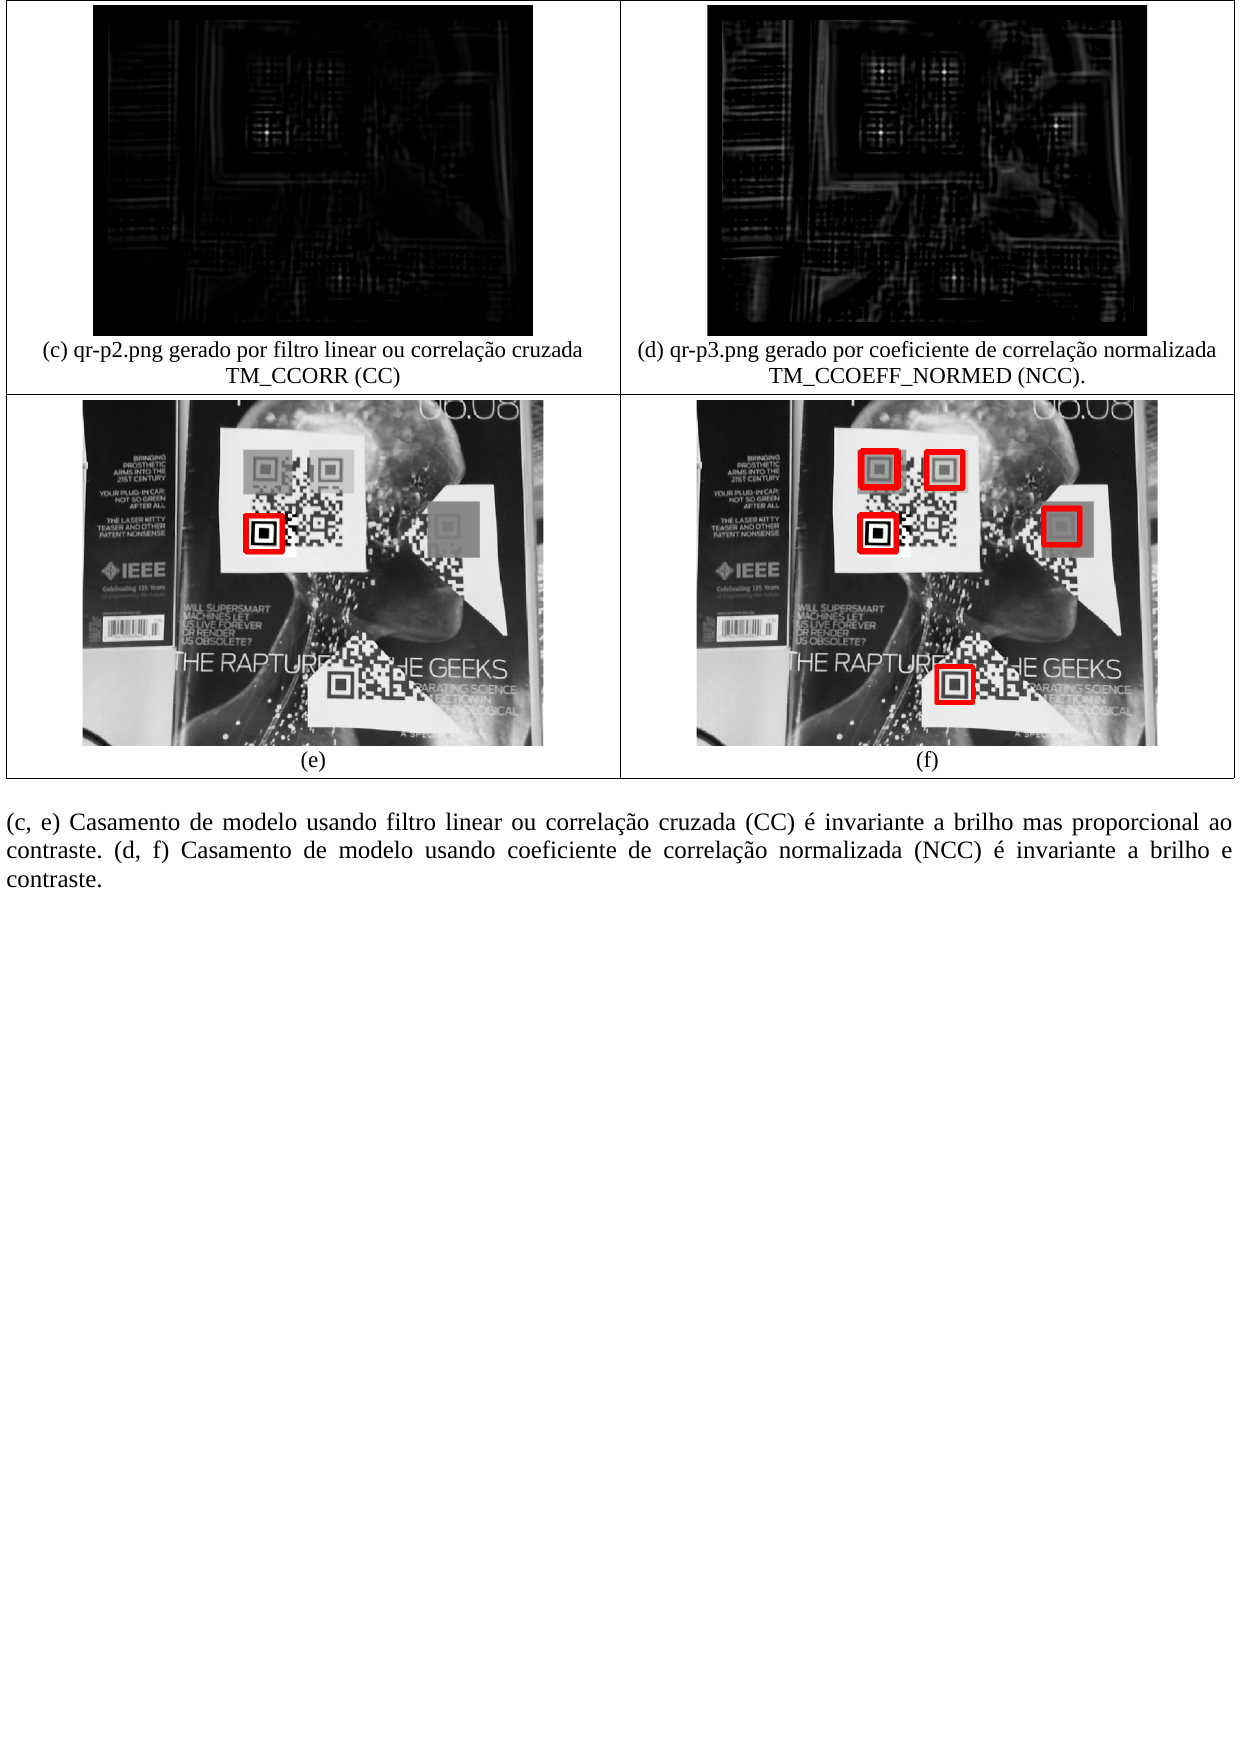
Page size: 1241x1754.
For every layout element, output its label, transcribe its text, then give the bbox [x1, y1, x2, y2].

picture [82, 400, 544, 746]
table_cell (f) [621, 395, 1234, 778]
picture [696, 400, 1158, 746]
text (c, e) Casamento de modelo usando filtro linear ou correlação cruzada (CC) é invariante a brilho mas proporcional ao contraste. (d, f) Casamento de modelo usando coeficiente de correlação normalizada (NCC) é invariante a brilho e contraste. [6, 807, 1234, 893]
picture [707, 5, 1148, 336]
table_cell (e) [7, 395, 620, 778]
table_header (d) qr-p3.png gerado por coeficiente de correlação normalizada TM_CCOEFF_NORMED (NCC). [621, 1, 1234, 394]
picture [93, 5, 533, 336]
table_header (c) qr-p2.png gerado por filtro linear ou correlação cruzada TM_CCORR (CC) [7, 1, 620, 394]
